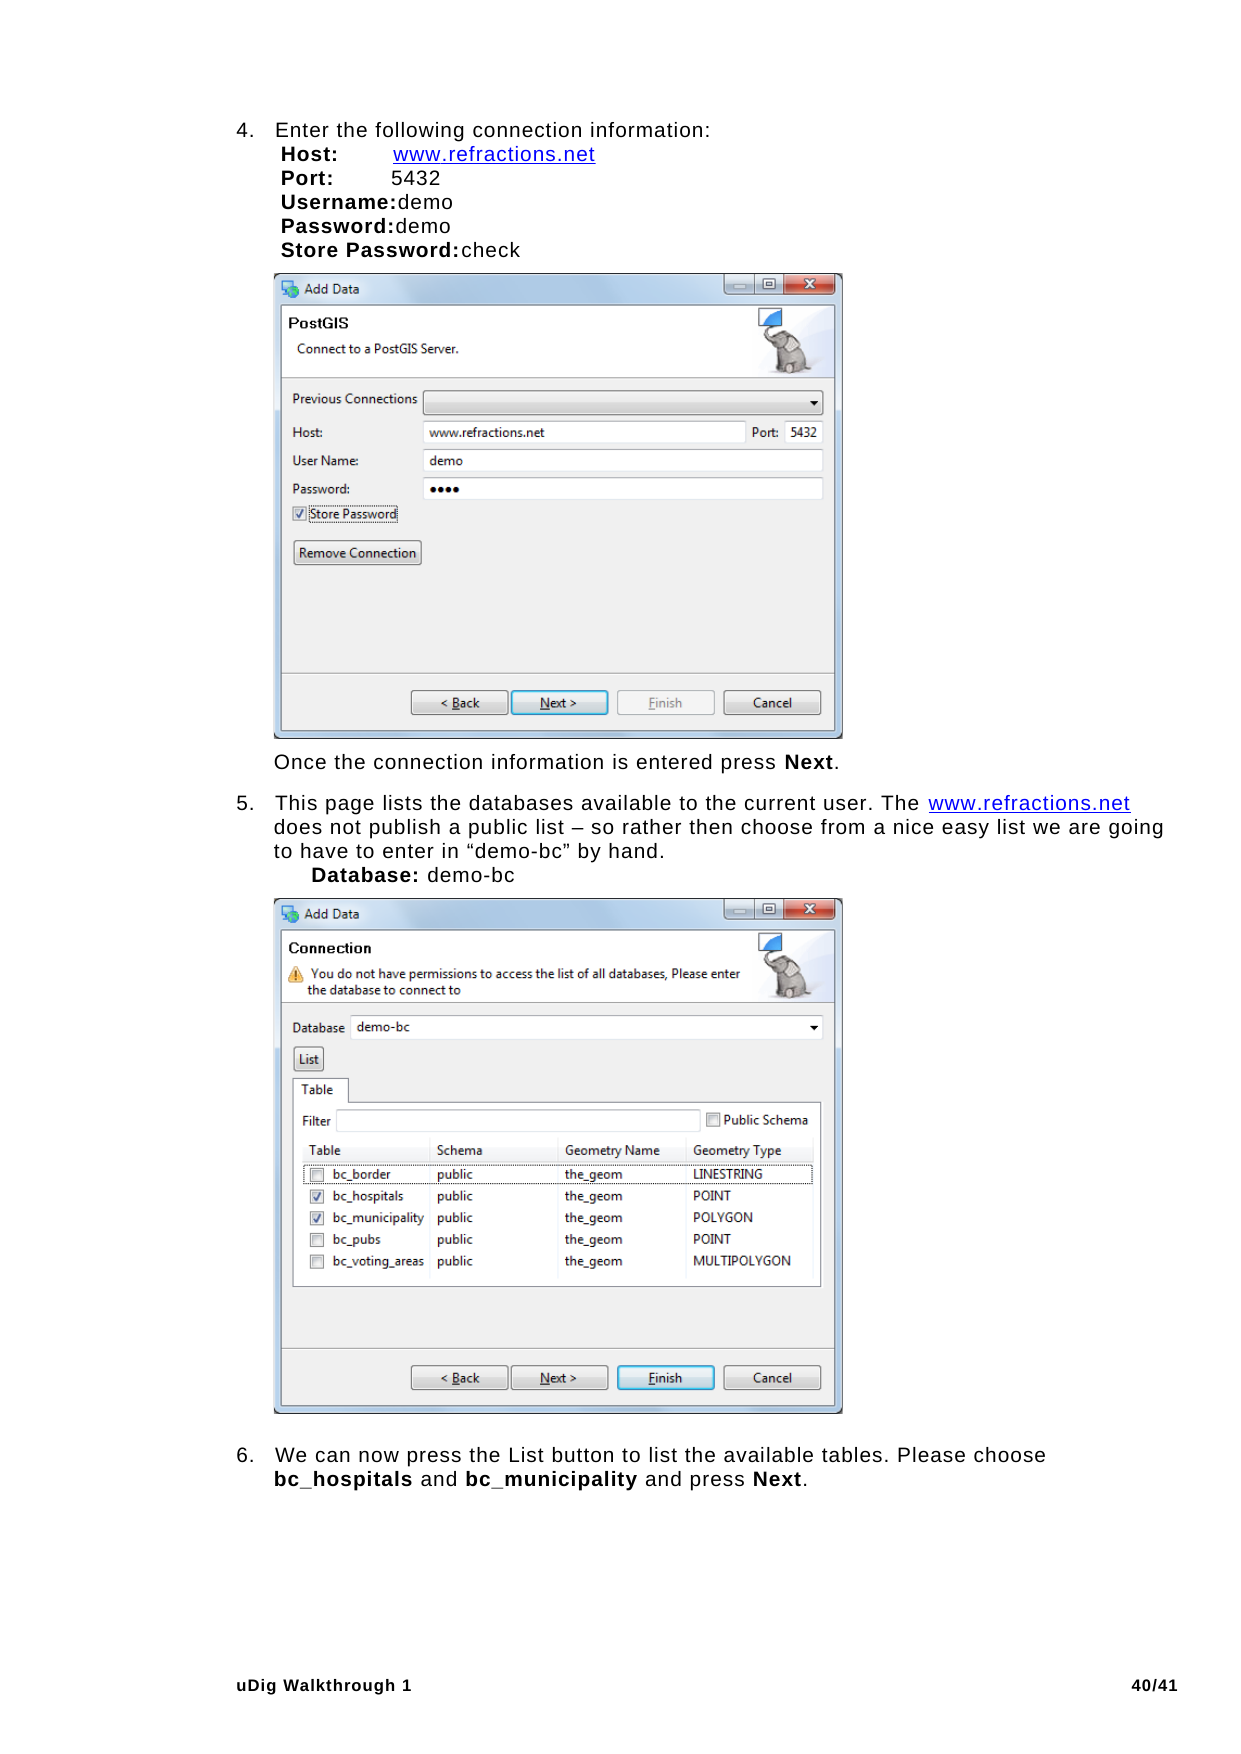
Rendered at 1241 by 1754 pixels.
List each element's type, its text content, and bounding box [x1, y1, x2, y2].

picture [273, 273, 843, 739]
picture [273, 898, 843, 1414]
list Enter the following connection information: Host: www.refractions.net Port: 5432 Username: demo Password: demo Store Password: check Once the connection information is entered press Next. [236, 118, 1181, 774]
list We can now press the List button to list the available tables. Please choose bc_hospitals and bc_municipality and press Next. [236, 1442, 1181, 1490]
list This page lists the databases available to the current user. The www.refractions.net does not publish a public list – so rather then choose from a nice easy list we are going to have to enter in “demo-bc” by hand. Database: demo-bc [236, 791, 1181, 1426]
